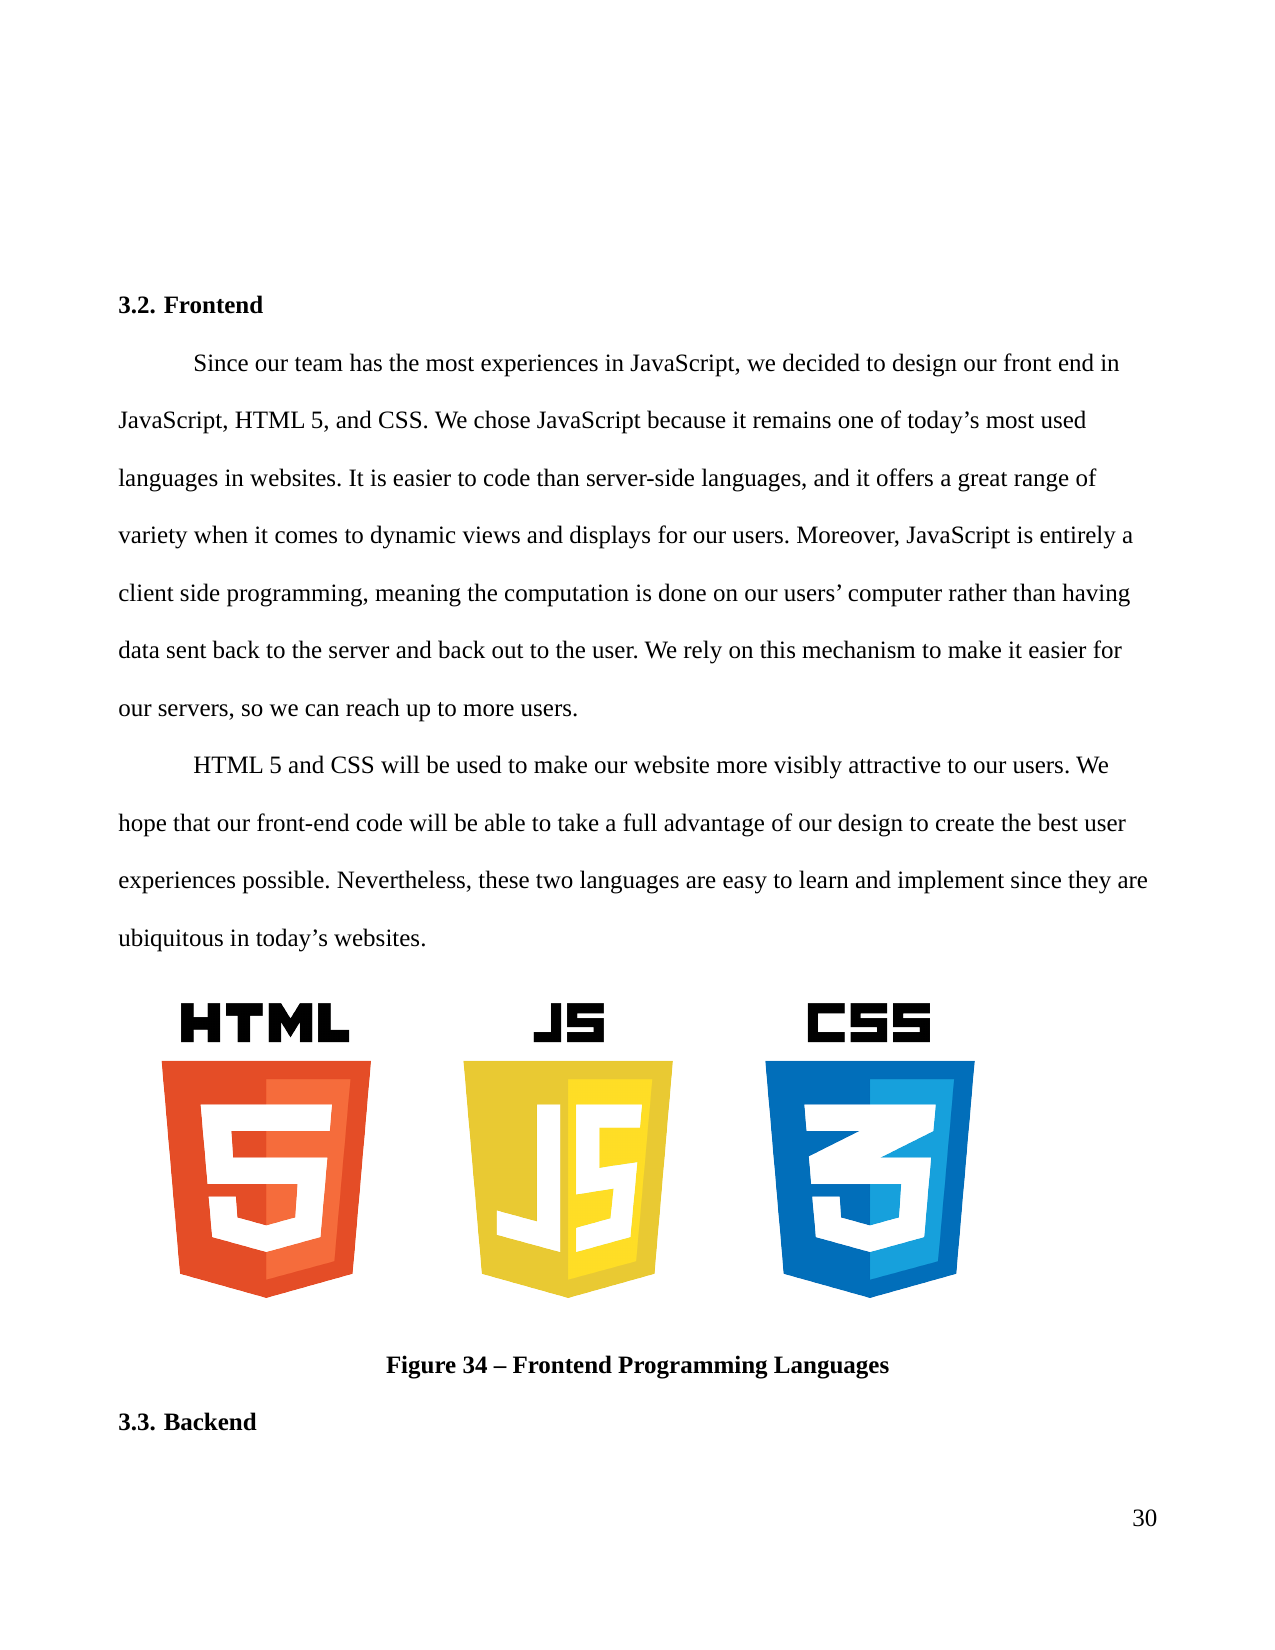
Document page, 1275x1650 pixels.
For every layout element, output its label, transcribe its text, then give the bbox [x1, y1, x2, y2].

text Since our team has the most experiences in JavaScript, we decided to design our front end in JavaScript, HTML 5, and CSS. We chose JavaScript because it remains one of today’s most used languages in websites. It is easier to code than server-side languages, and it offers a great range of variety when it comes to dynamic views and displays for our users. Moreover, JavaScript is entirely a client side programming, meaning the computation is done on our users’ computer rather than having data sent back to the server and back out to the user. We rely on this mechanism to make it easier for our servers, so we can reach up to more users. [118, 348, 1157, 722]
subtitle Frontend [118, 291, 1157, 319]
picture [118, 980, 1018, 1321]
text Figure 34 – Frontend Programming Languages [118, 1350, 1157, 1378]
text HTML 5 and CSS will be used to make our website more visibly attractive to our users. We hope that our front-end code will be able to take a full advantage of our design to create the best user experiences possible. Nevertheless, these two languages are easy to learn and implement since they are ubiquitous in today’s websites. [118, 751, 1157, 952]
subtitle Backend [118, 1407, 1157, 1436]
